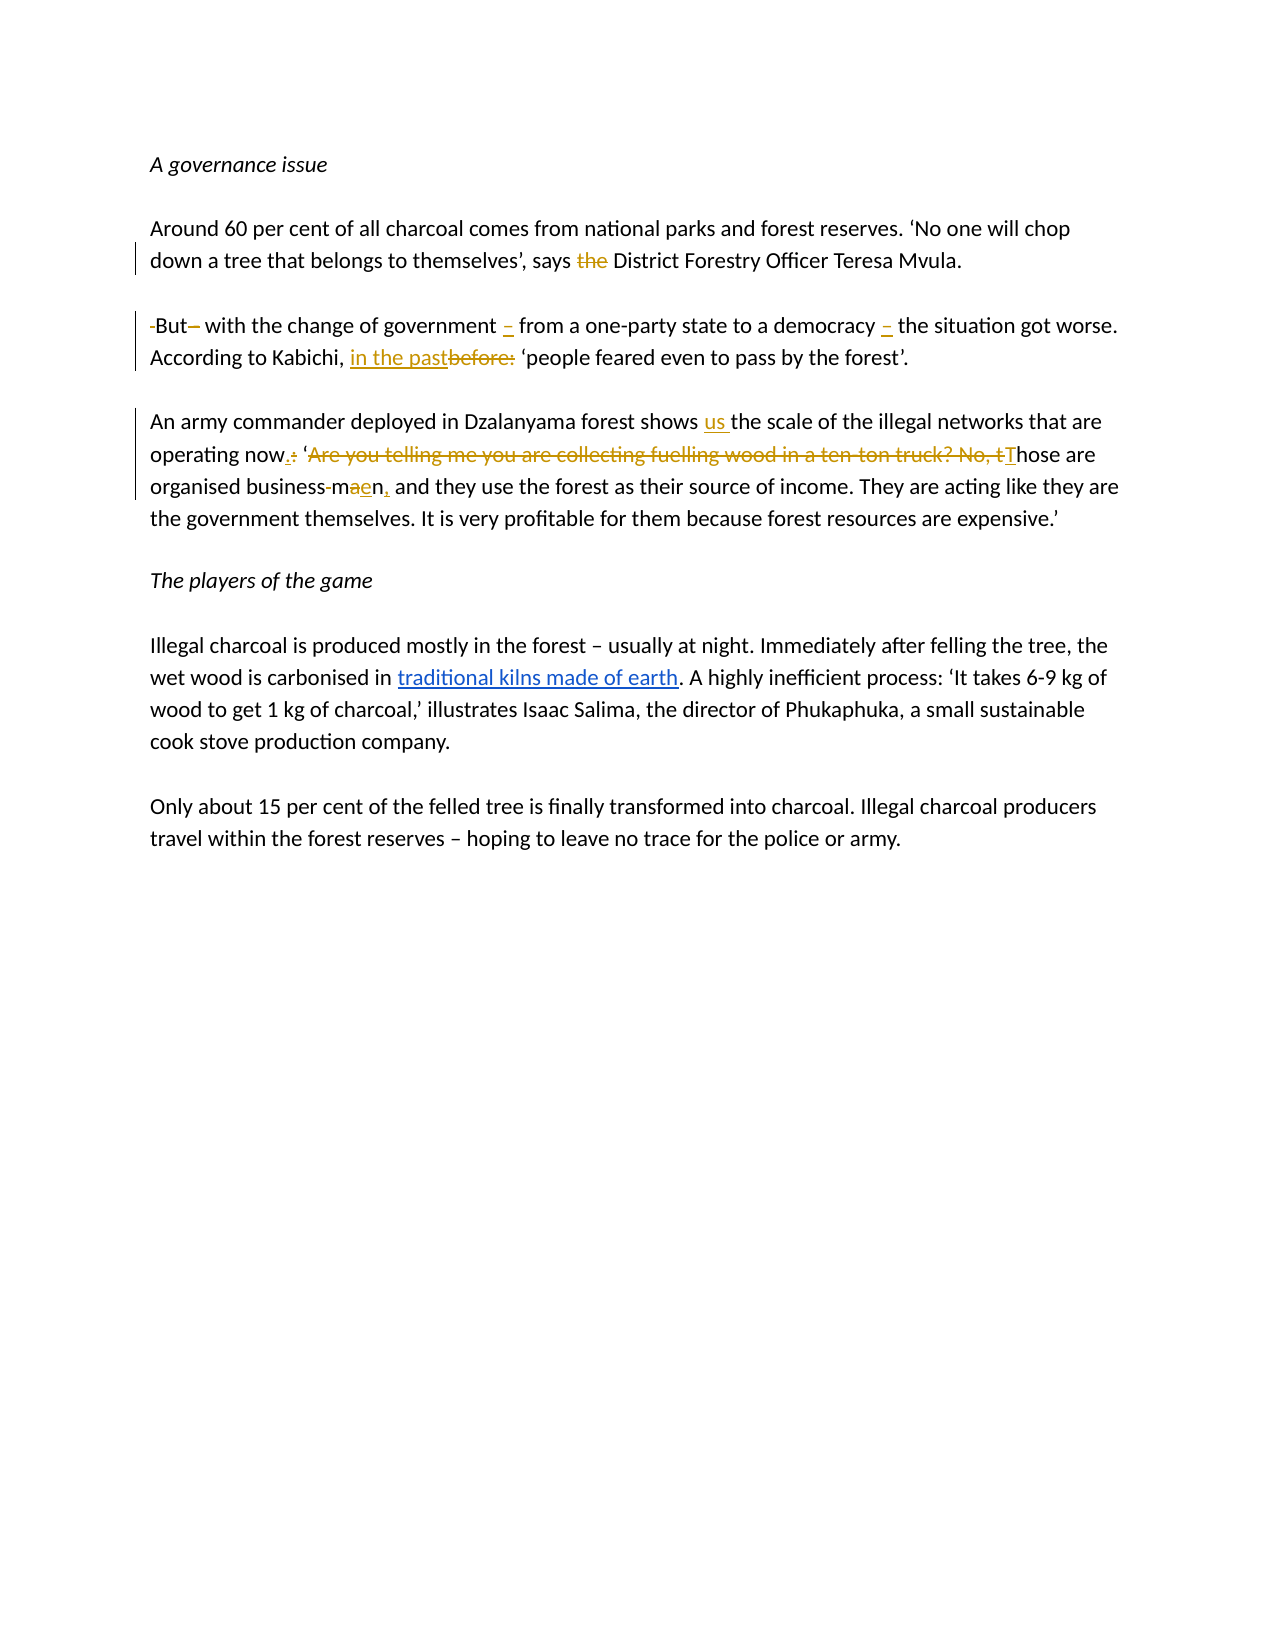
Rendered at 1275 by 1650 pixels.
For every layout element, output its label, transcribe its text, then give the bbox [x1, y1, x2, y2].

text A governance issue [150, 150, 1125, 178]
text An army commander deployed in Dzalanyama forest shows us the scale of the illegal networks that are operating now. ‘Those are organised businessmen, and they use the forest as their source of income. They are acting like they are the government themselves. It is very profitable for them because forest resources are expensive.’ [150, 407, 1125, 532]
text The players of the game [150, 566, 1125, 594]
text But with the change of government – from a one-party state to a democracy – the situation got worse. According to Kabichi, in the past ‘people feared even to pass by the forest’. [150, 311, 1125, 371]
text Only about 15 per cent of the felled tree is finally transformed into charcoal. Illegal charcoal producers travel within the forest reserves – hoping to leave no trace for the police or army. [150, 792, 1125, 852]
text Illegal charcoal is produced mostly in the forest – usually at night. Immediately after felling the tree, the wet wood is carbonised in traditional kilns made of earth. A highly inefficient process: ‘It takes 6-9 kg of wood to get 1 kg of charcoal,’ illustrates Isaac Salima, the director of Phukaphuka, a small sustainable cook stove production company. [150, 631, 1125, 755]
text Around 60 per cent of all charcoal comes from national parks and forest reserves. ‘No one will chop down a tree that belongs to themselves’, says District Forestry Officer Teresa Mvula. [150, 214, 1125, 274]
